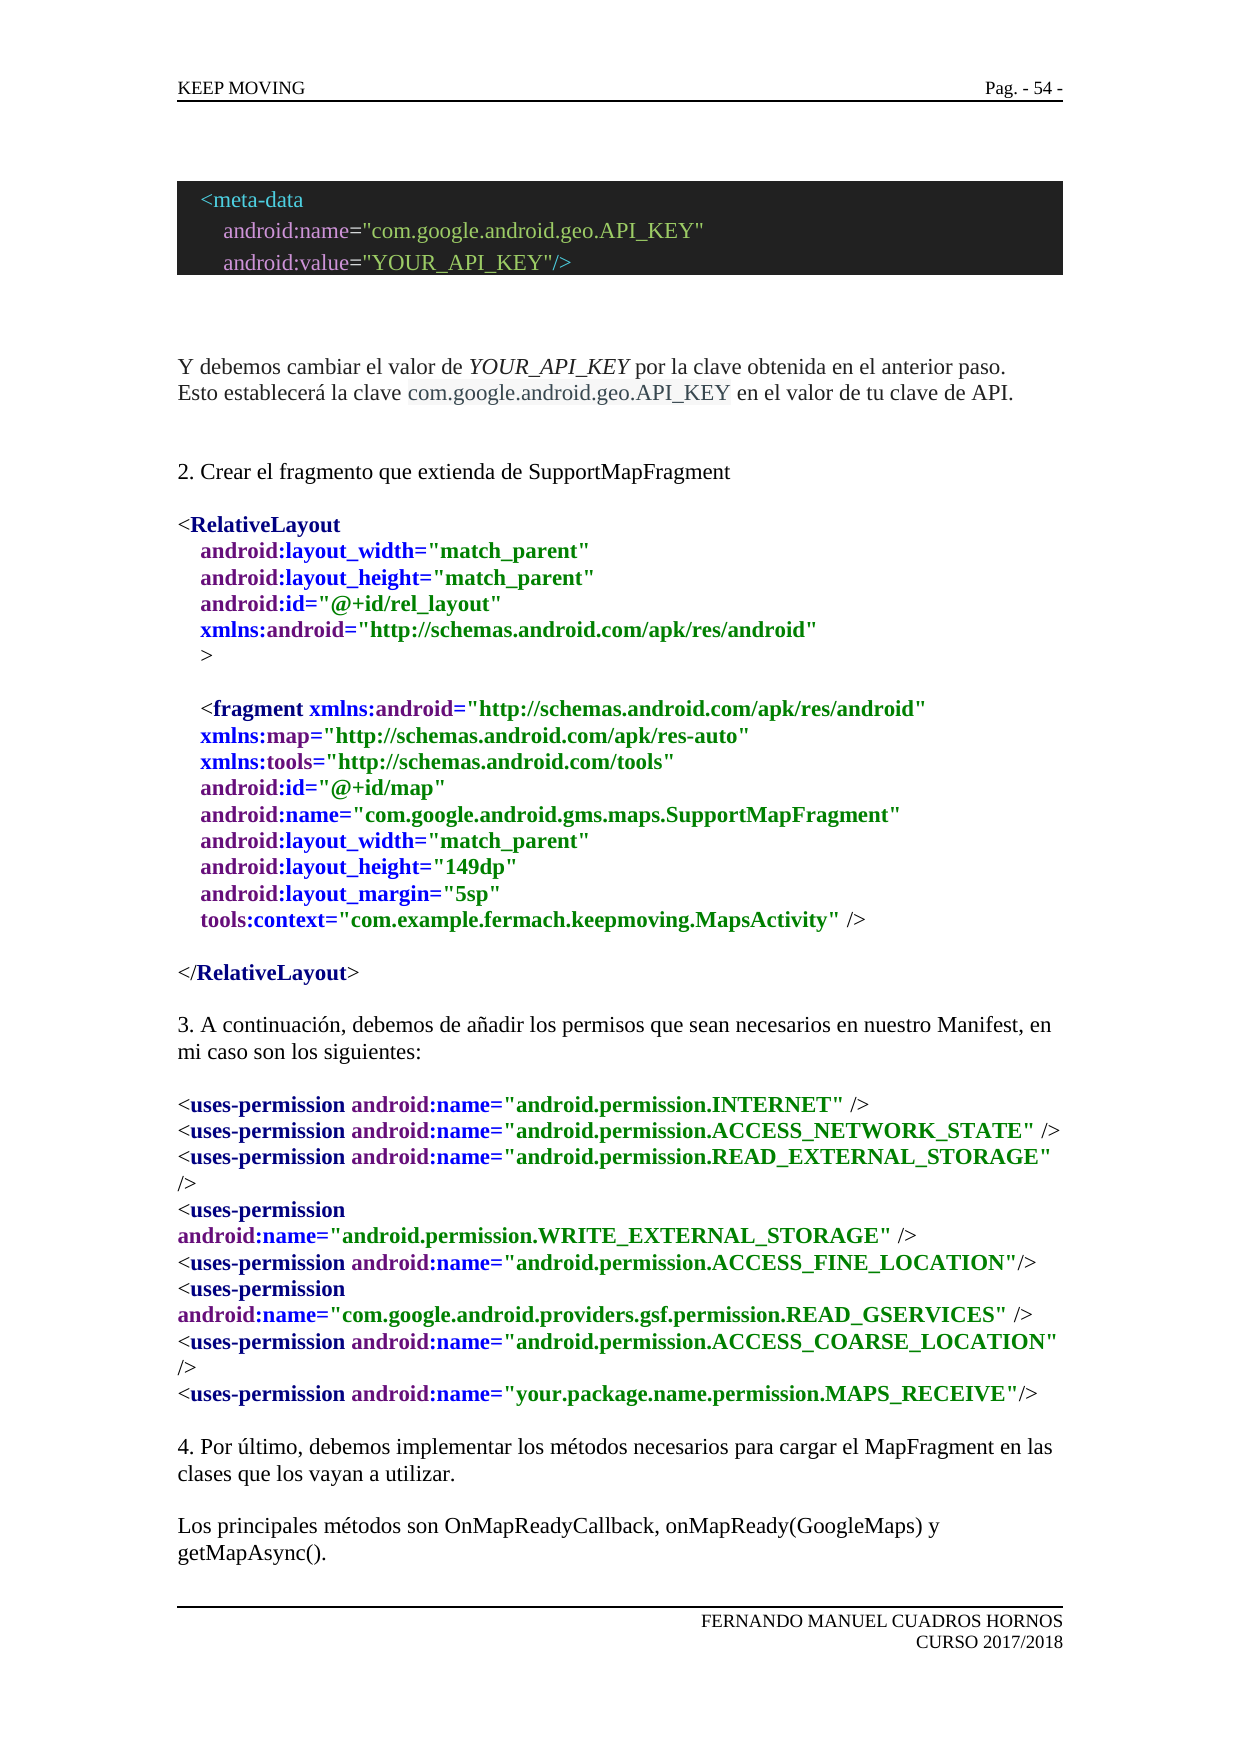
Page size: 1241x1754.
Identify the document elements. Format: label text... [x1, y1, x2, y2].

text Esto establecerá la clave com.google.android.geo.API_KEY en el valor de tu clave de API. [177, 379, 1063, 405]
text <uses-permission android:name="android.permission.INTERNET" /> <uses-permission android:name="android.permission.ACCESS_NETWORK_STATE" /> <uses-permission android:name="android.permission.READ_EXTERNAL_STORAGE" /> <uses-permission android:name="android.permission.WRITE_EXTERNAL_STORAGE" /> <uses-permission android:name="android.permission.ACCESS_FINE_LOCATION"/> <uses-permission android:name="com.google.android.providers.gsf.permission.READ_GSERVICES" /> <uses-permission android:name="android.permission.ACCESS_COARSE_LOCATION" /> <uses-permission android:name="your.package.name.permission.MAPS_RECEIVE"/> [177, 1091, 1063, 1407]
text Y debemos cambiar el valor de YOUR_API_KEY por la clave obtenida en el anterior paso. [177, 353, 1063, 379]
text Los principales métodos son OnMapReadyCallback, onMapReady(GoogleMaps) y getMapAsync(). [177, 1512, 1063, 1565]
text <meta-data android:name="com.google.android.geo.API_KEY" android:value="YOUR_API_KEY"/> [177, 181, 1063, 275]
text 3. A continuación, debemos de añadir los permisos que sean necesarios en nuestro Manifest, en mi caso son los siguientes: [177, 1012, 1063, 1064]
text <RelativeLayout android:layout_width="match_parent" android:layout_height="match_parent" android:id="@+id/rel_layout" xmlns:android="http://schemas.android.com/apk/res/android" > <fragment xmlns:android="http://schemas.android.com/apk/res/android" xmlns:map="http://schemas.android.com/apk/res-auto" xmlns:tools="http://schemas.android.com/tools" android:id="@+id/map" android:name="com.google.android.gms.maps.SupportMapFragment" android:layout_width="match_parent" android:layout_height="149dp" android:layout_margin="5sp" tools:context="com.example.fermach.keepmoving.MapsActivity" /> </RelativeLayout> [177, 484, 1063, 985]
text 2. Crear el fragmento que extienda de SupportMapFragment [177, 458, 1063, 484]
text 4. Por último, debemos implementar los métodos necesarios para cargar el MapFragment en las clases que los vayan a utilizar. [177, 1433, 1063, 1486]
